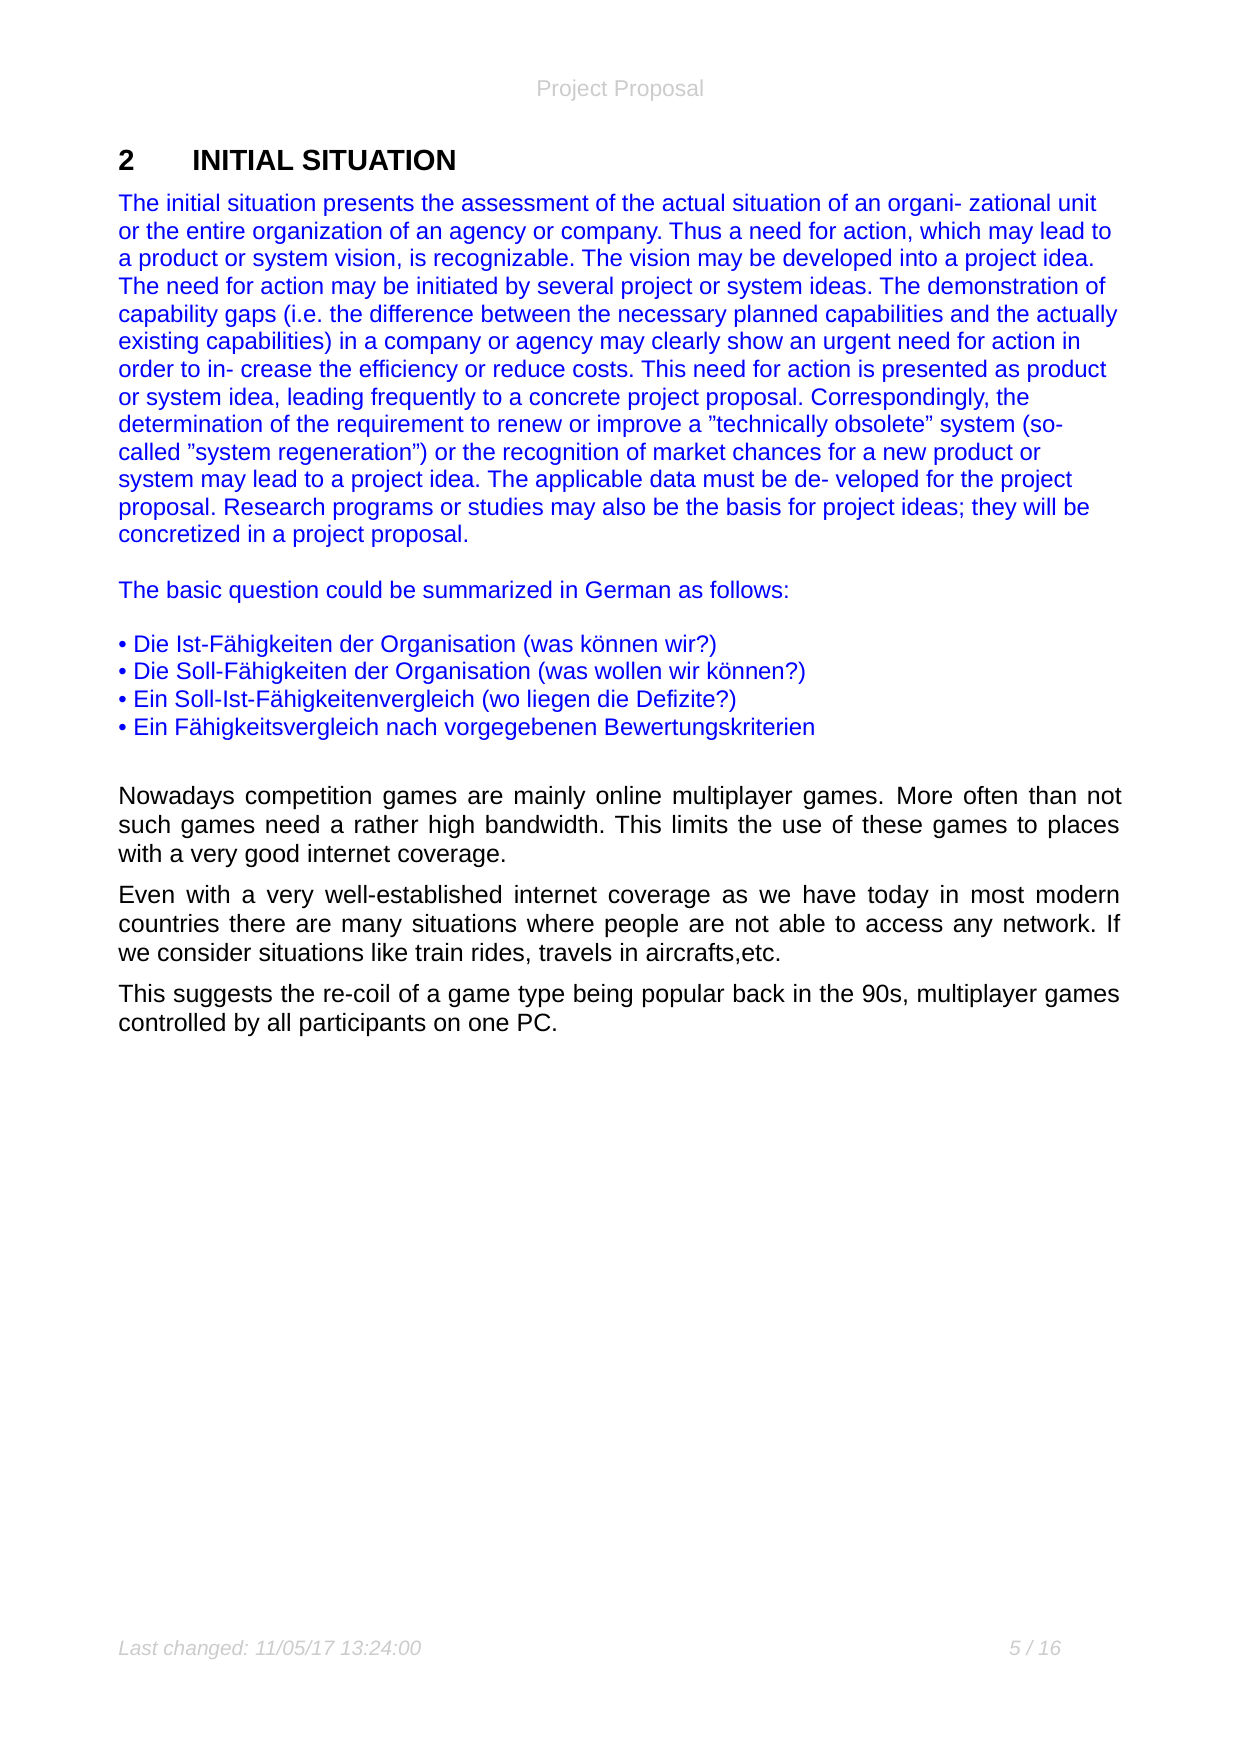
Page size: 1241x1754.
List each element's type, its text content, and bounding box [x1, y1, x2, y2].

text The initial situation presents the assessment of the actual situation of an organi- zational unit or the entire organization of an agency or company. Thus a need for action, which may lead to a product or system vision, is recognizable. The vision may be developed into a project idea. The need for action may be initiated by several project or system ideas. The demonstration of capability gaps (i.e. the difference between the necessary planned capabilities and the actually existing capabilities) in a company or agency may clearly show an urgent need for action in order to in- crease the efficiency or reduce costs. This need for action is presented as product or system idea, leading frequently to a concrete project proposal. Correspondingly, the determination of the requirement to renew or improve a ”technically obsolete” system (so-called ”system regeneration”) or the recognition of market chances for a new product or system may lead to a project idea. The applicable data must be de- veloped for the project proposal. Research programs or studies may also be the basis for project ideas; they will be concretized in a project proposal. [118, 189, 1122, 548]
subtitle Initial Situation [118, 143, 1122, 177]
text • Die Soll-Fähigkeiten der Organisation (was wollen wir können?) [118, 657, 1122, 685]
text • Ein Soll-Ist-Fähigkeitenvergleich (wo liegen die Defizite?) [118, 685, 1122, 712]
text Even with a very well-established internet coverage as we have today in most modern countries there are many situations where people are not able to access any network. If we consider situations like train rides, travels in aircrafts,etc. [118, 880, 1122, 966]
text The basic question could be summarized in German as follows: [118, 576, 1122, 603]
text Nowadays competition games are mainly online multiplayer games. More often than not such games need a rather high bandwidth. This limits the use of these games to places with a very good internet coverage. [118, 781, 1122, 867]
text • Die Ist-Fähigkeiten der Organisation (was können wir?) [118, 629, 1122, 657]
text • Ein Fähigkeitsvergleich nach vorgegebenen Bewertungskriterien [118, 712, 1122, 740]
text This suggests the re-coil of a game type being popular back in the 90s, multiplayer games controlled by all participants on one PC. [118, 979, 1122, 1036]
